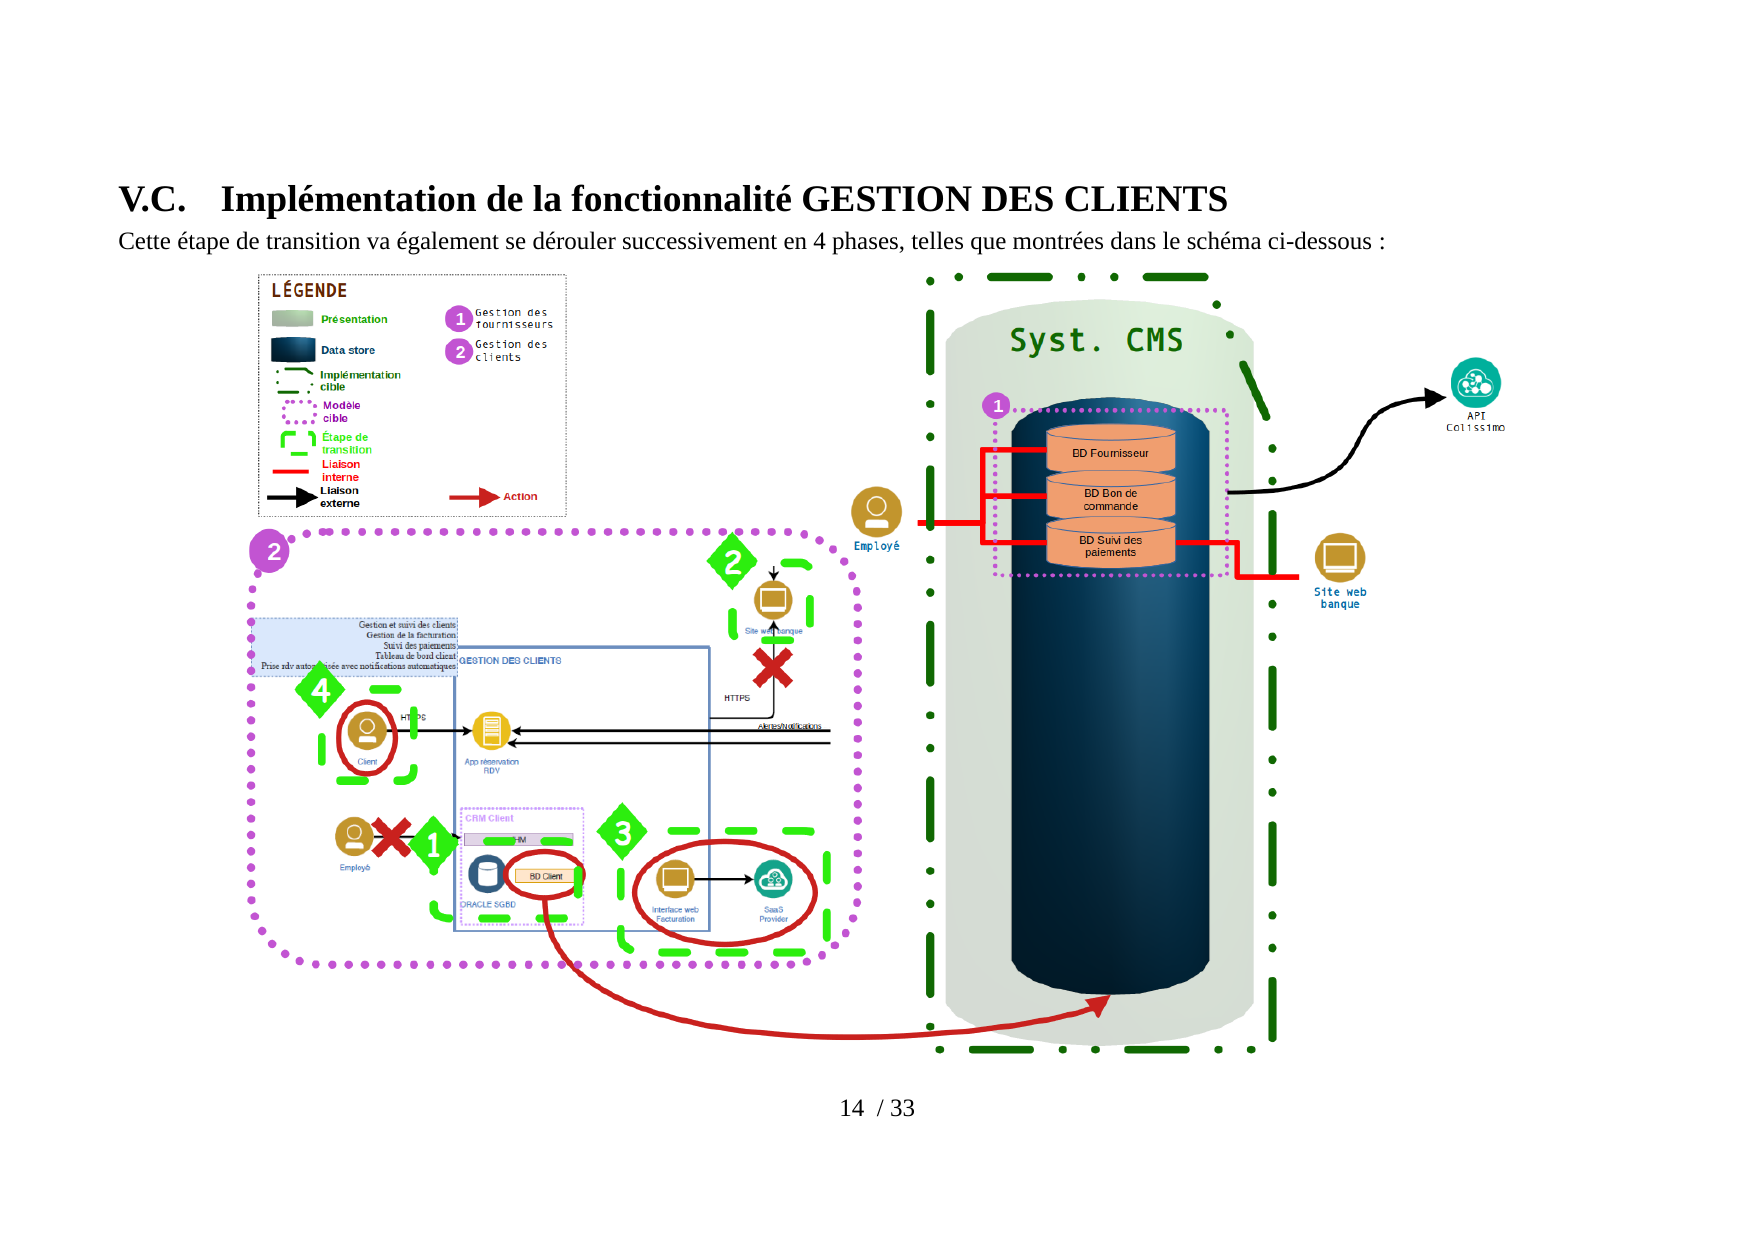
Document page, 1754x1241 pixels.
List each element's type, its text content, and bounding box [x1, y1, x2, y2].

subtitle Implémentation de la fonctionnalité GESTION DES CLIENTS [118, 176, 1636, 219]
text Cette étape de transition va également se dérouler successivement en 4 phases, telles que montrées dans le schéma ci-dessous : [118, 226, 1636, 255]
picture [244, 258, 1509, 1058]
